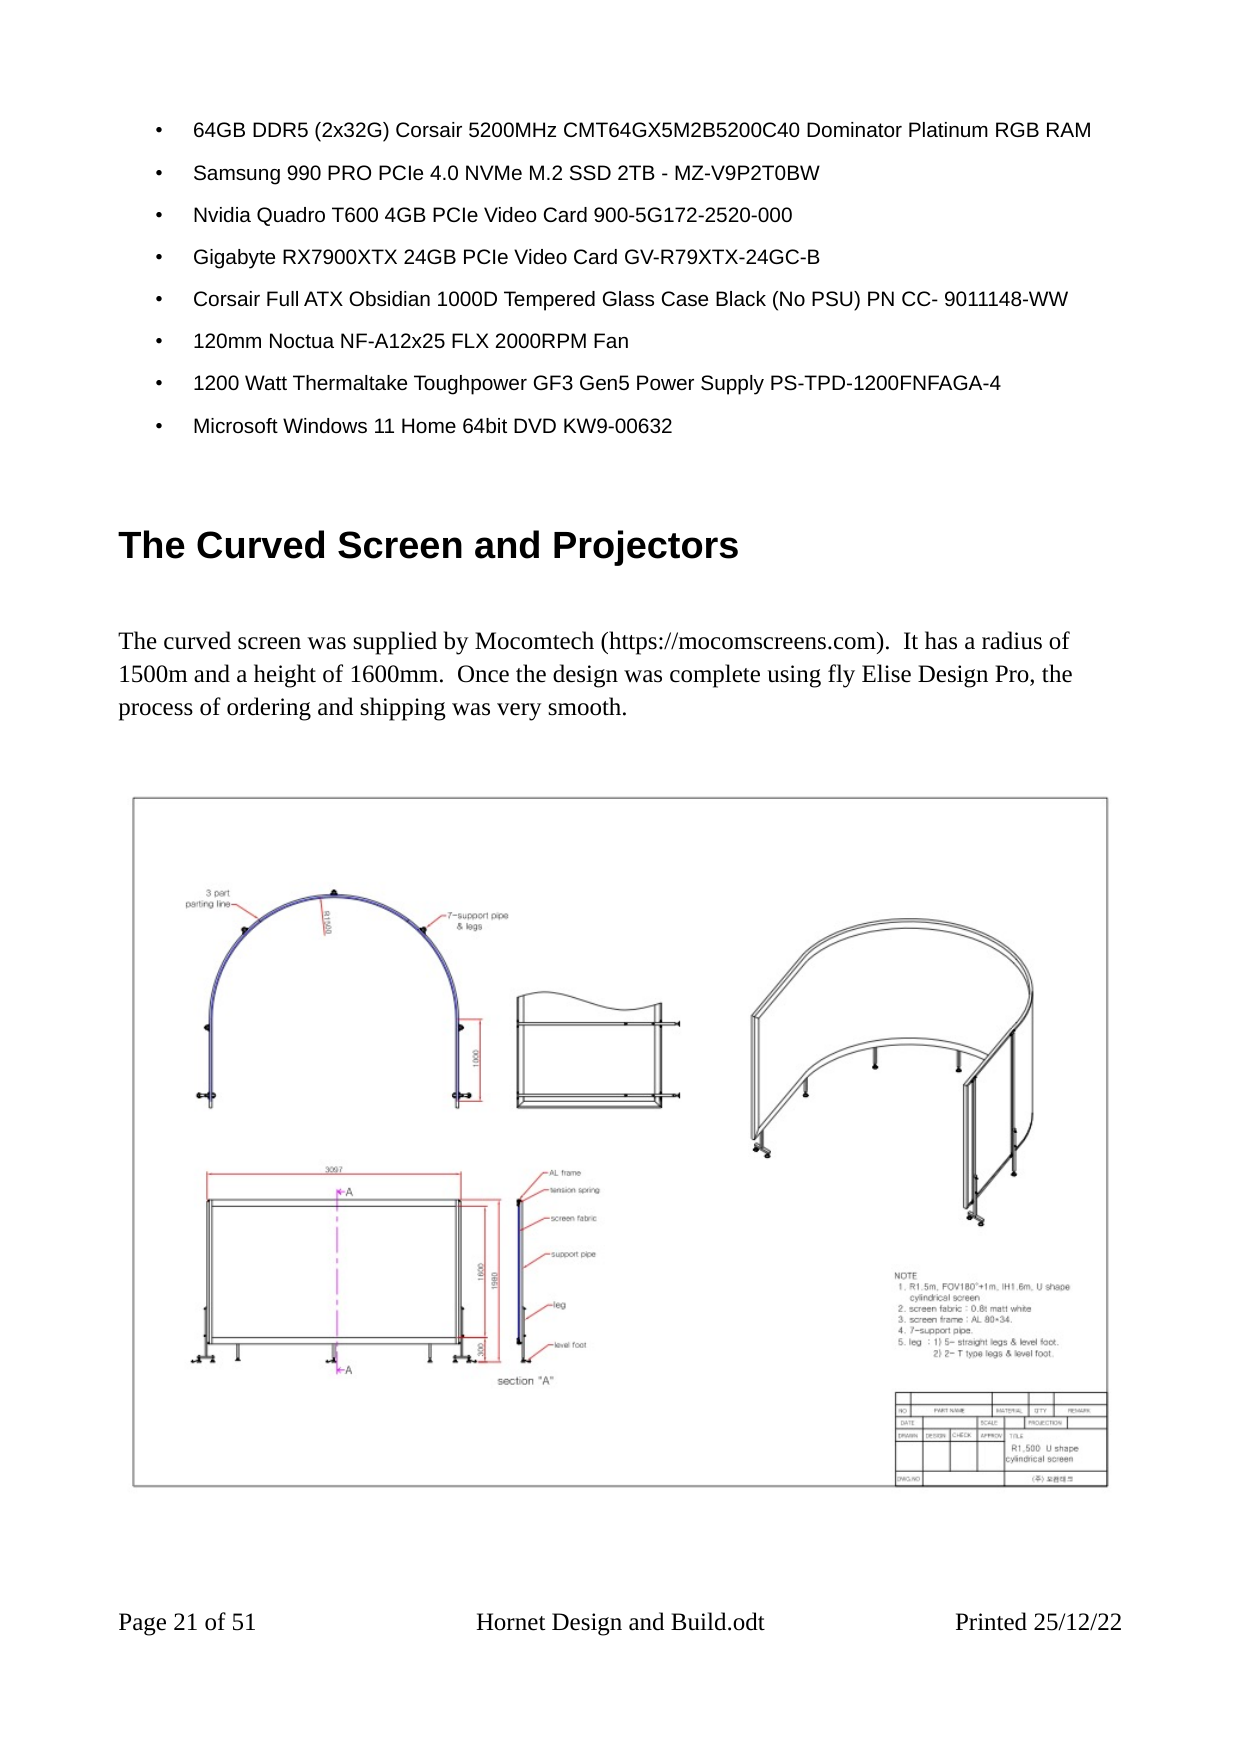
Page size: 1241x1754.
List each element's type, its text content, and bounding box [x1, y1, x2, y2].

list Gigabyte RX7900XTX 24GB PCIe Video Card GV-R79XTX-24GC-B [155, 245, 1122, 269]
subtitle The Curved Screen and Projectors [118, 523, 1122, 566]
list Microsoft Windows 11 Home 64bit DVD KW9-00632 [155, 413, 1122, 437]
list Corsair Full ATX Obsidian 1000D Tempered Glass Case Black (No PSU) PN CC- 9011148-WW [155, 287, 1122, 311]
list Samsung 990 PRO PCIe 4.0 NVMe M.2 SSD 2TB - MZ-V9P2T0BW [155, 160, 1122, 184]
text The curved screen was supplied by Mocomtech (https://mocomscreens.com). It has a radius of 1500m and a height of 1600mm. Once the design was complete using fly Elise Design Pro, the process of ordering and shipping was very smooth. [118, 626, 1122, 721]
list 1200 Watt Thermaltake Toughpower GF3 Gen5 Power Supply PS-TPD-1200FNFAGA-4 [155, 371, 1122, 395]
list 120mm Noctua NF-A12x25 FLX 2000RPM Fan [155, 329, 1122, 353]
list 64GB DDR5 (2x32G) Corsair 5200MHz CMT64GX5M2B5200C40 Dominator Platinum RGB RAM [155, 118, 1122, 142]
list Nvidia Quadro T600 4GB PCIe Video Card 900-5G172-2520-000 [155, 202, 1122, 227]
picture [118, 787, 1123, 1497]
